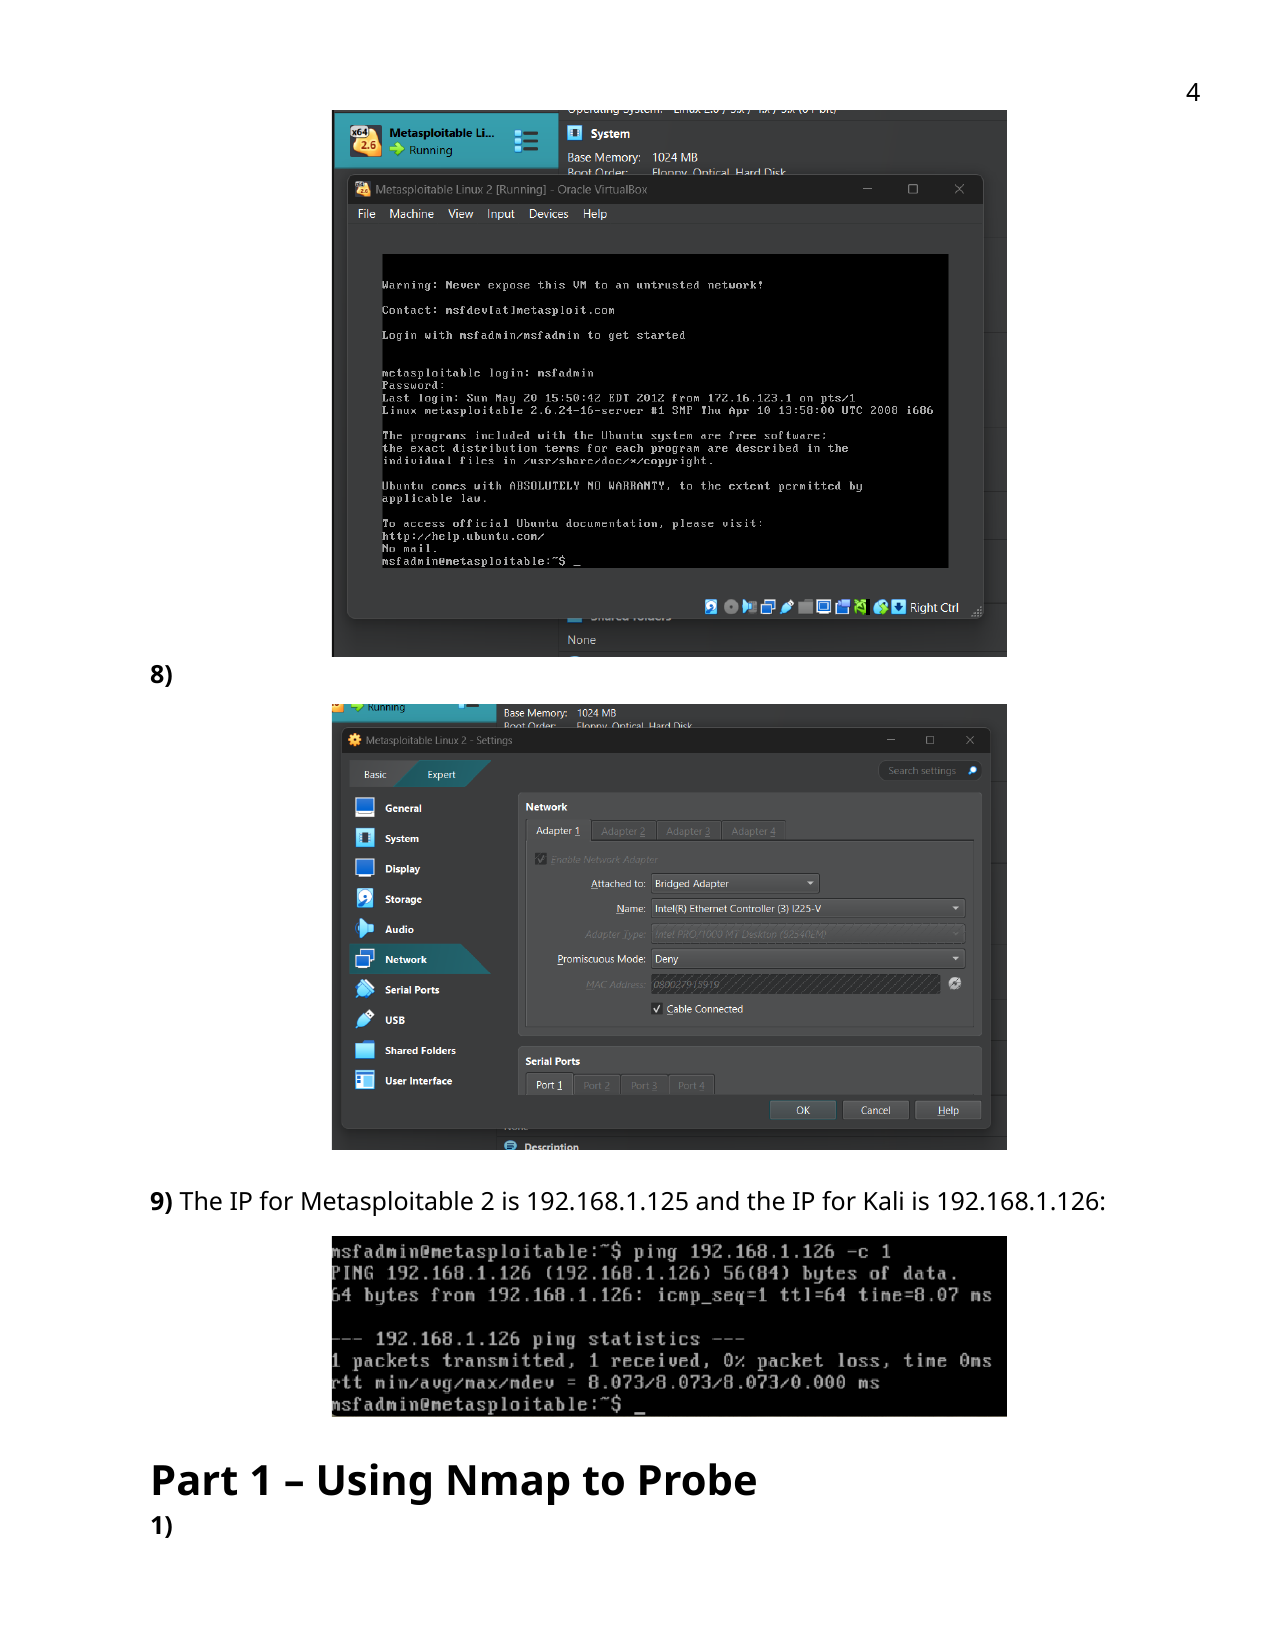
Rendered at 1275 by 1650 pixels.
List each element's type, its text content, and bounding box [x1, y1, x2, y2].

text Part 1 – Using Nmap to Probe [150, 1451, 1200, 1507]
text 8) [150, 109, 1200, 691]
picture [331, 1236, 1007, 1417]
text 1) [150, 1507, 1200, 1542]
picture [331, 110, 1007, 657]
text 9) The IP for Metasploitable 2 is 192.168.1.125 and the IP for Kali is 192.168.1.126: [150, 1184, 1200, 1218]
picture [331, 704, 1007, 1150]
